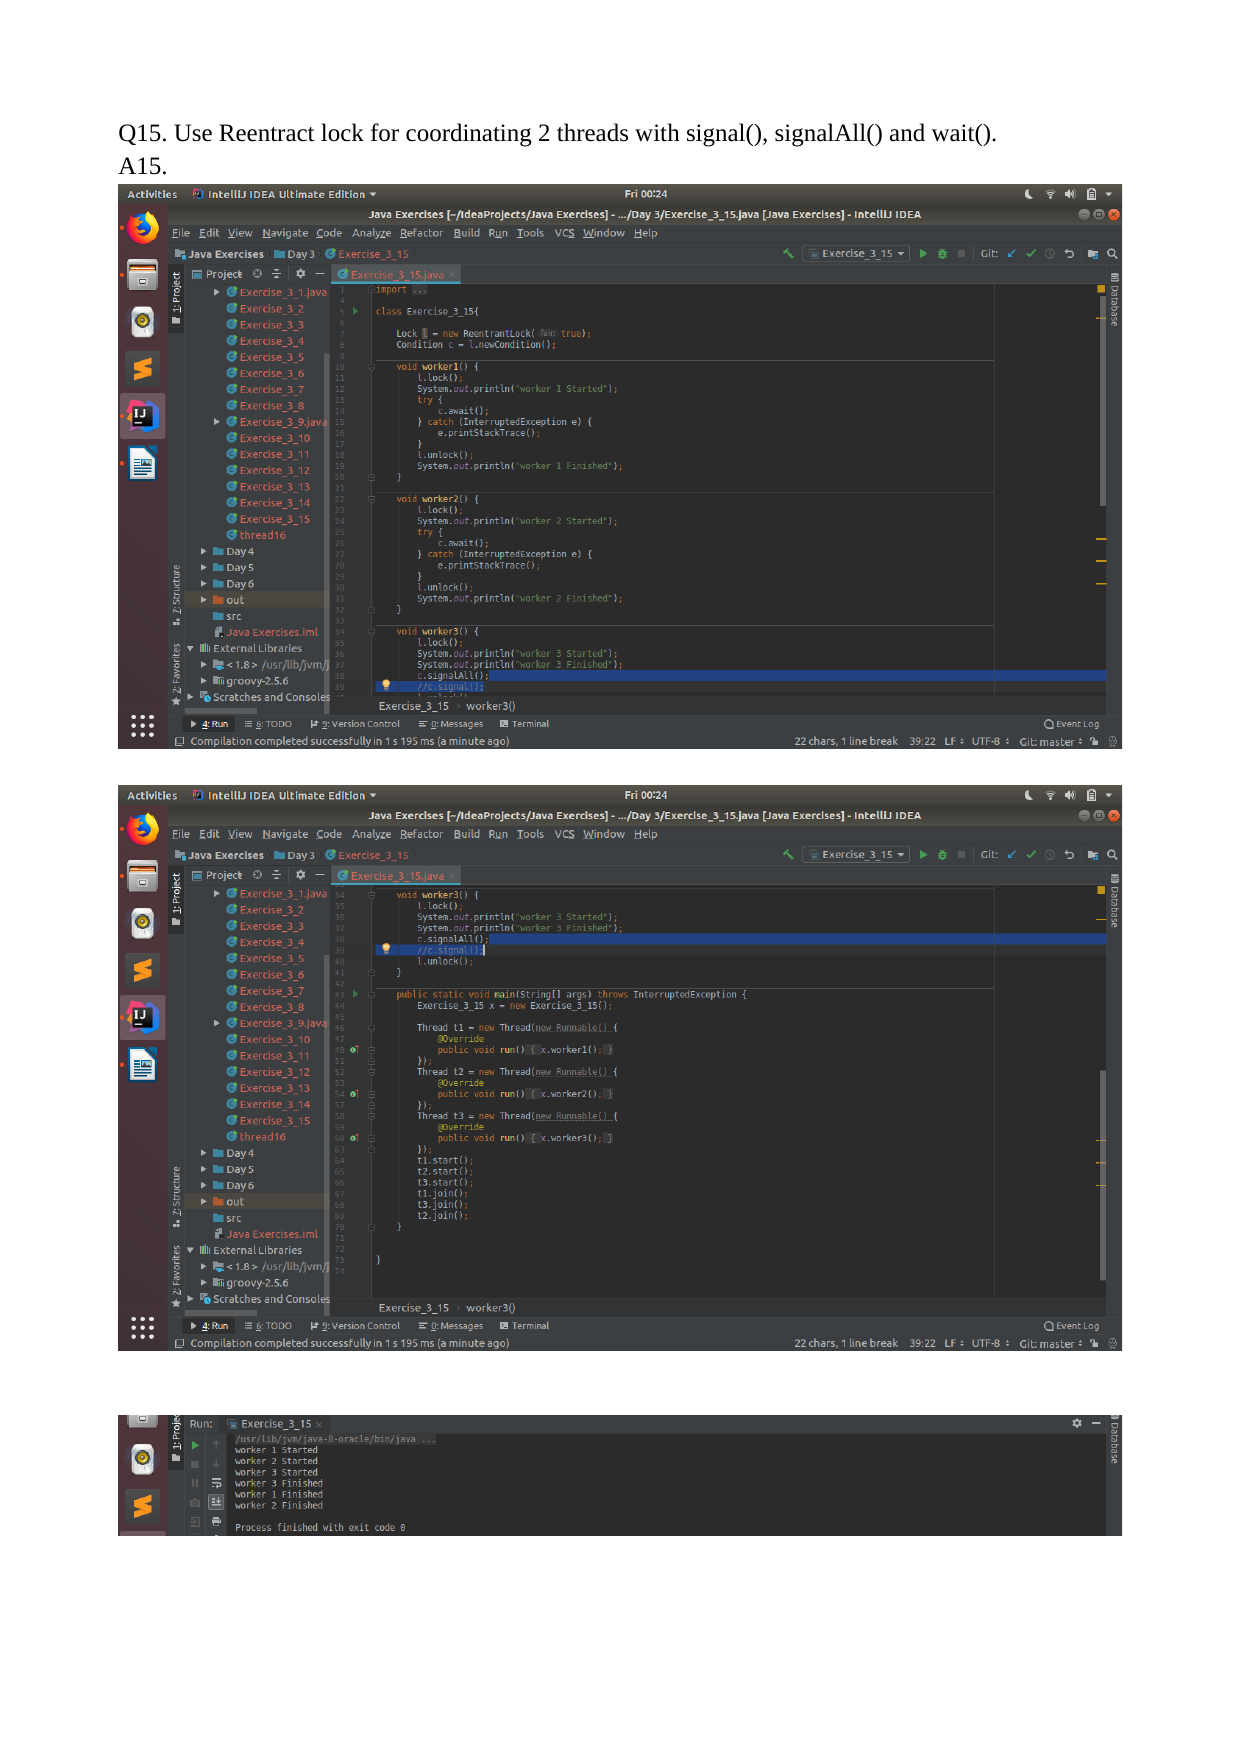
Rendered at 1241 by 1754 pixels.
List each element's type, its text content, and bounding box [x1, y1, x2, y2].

picture [118, 785, 1123, 1351]
picture [118, 184, 1123, 749]
picture [118, 1415, 1123, 1536]
text A15. [118, 151, 1122, 180]
text Q15. Use Reentract lock for coordinating 2 threads with signal(), signalAll() and wait(). [118, 118, 1122, 147]
